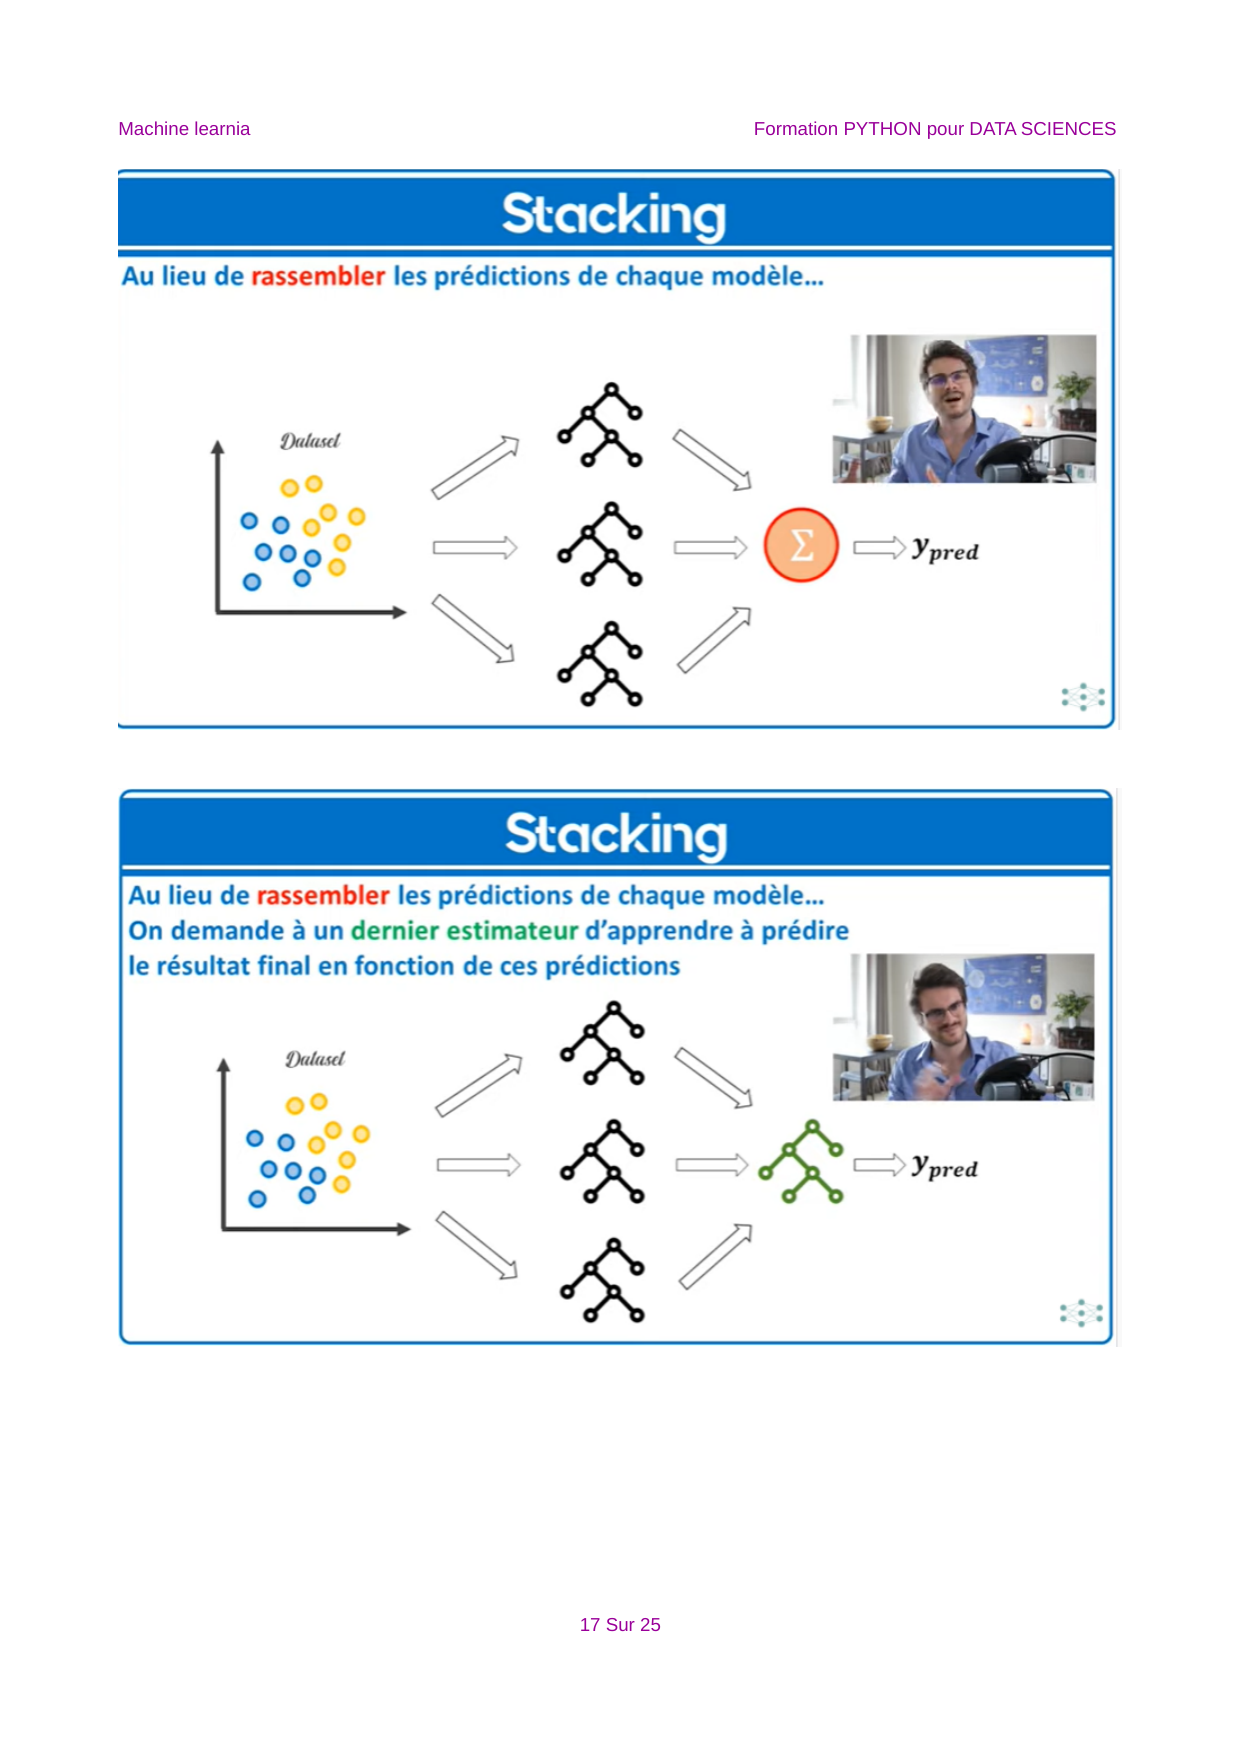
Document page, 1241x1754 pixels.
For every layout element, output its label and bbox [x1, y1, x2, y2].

picture [118, 788, 1122, 1347]
picture [118, 169, 1122, 730]
